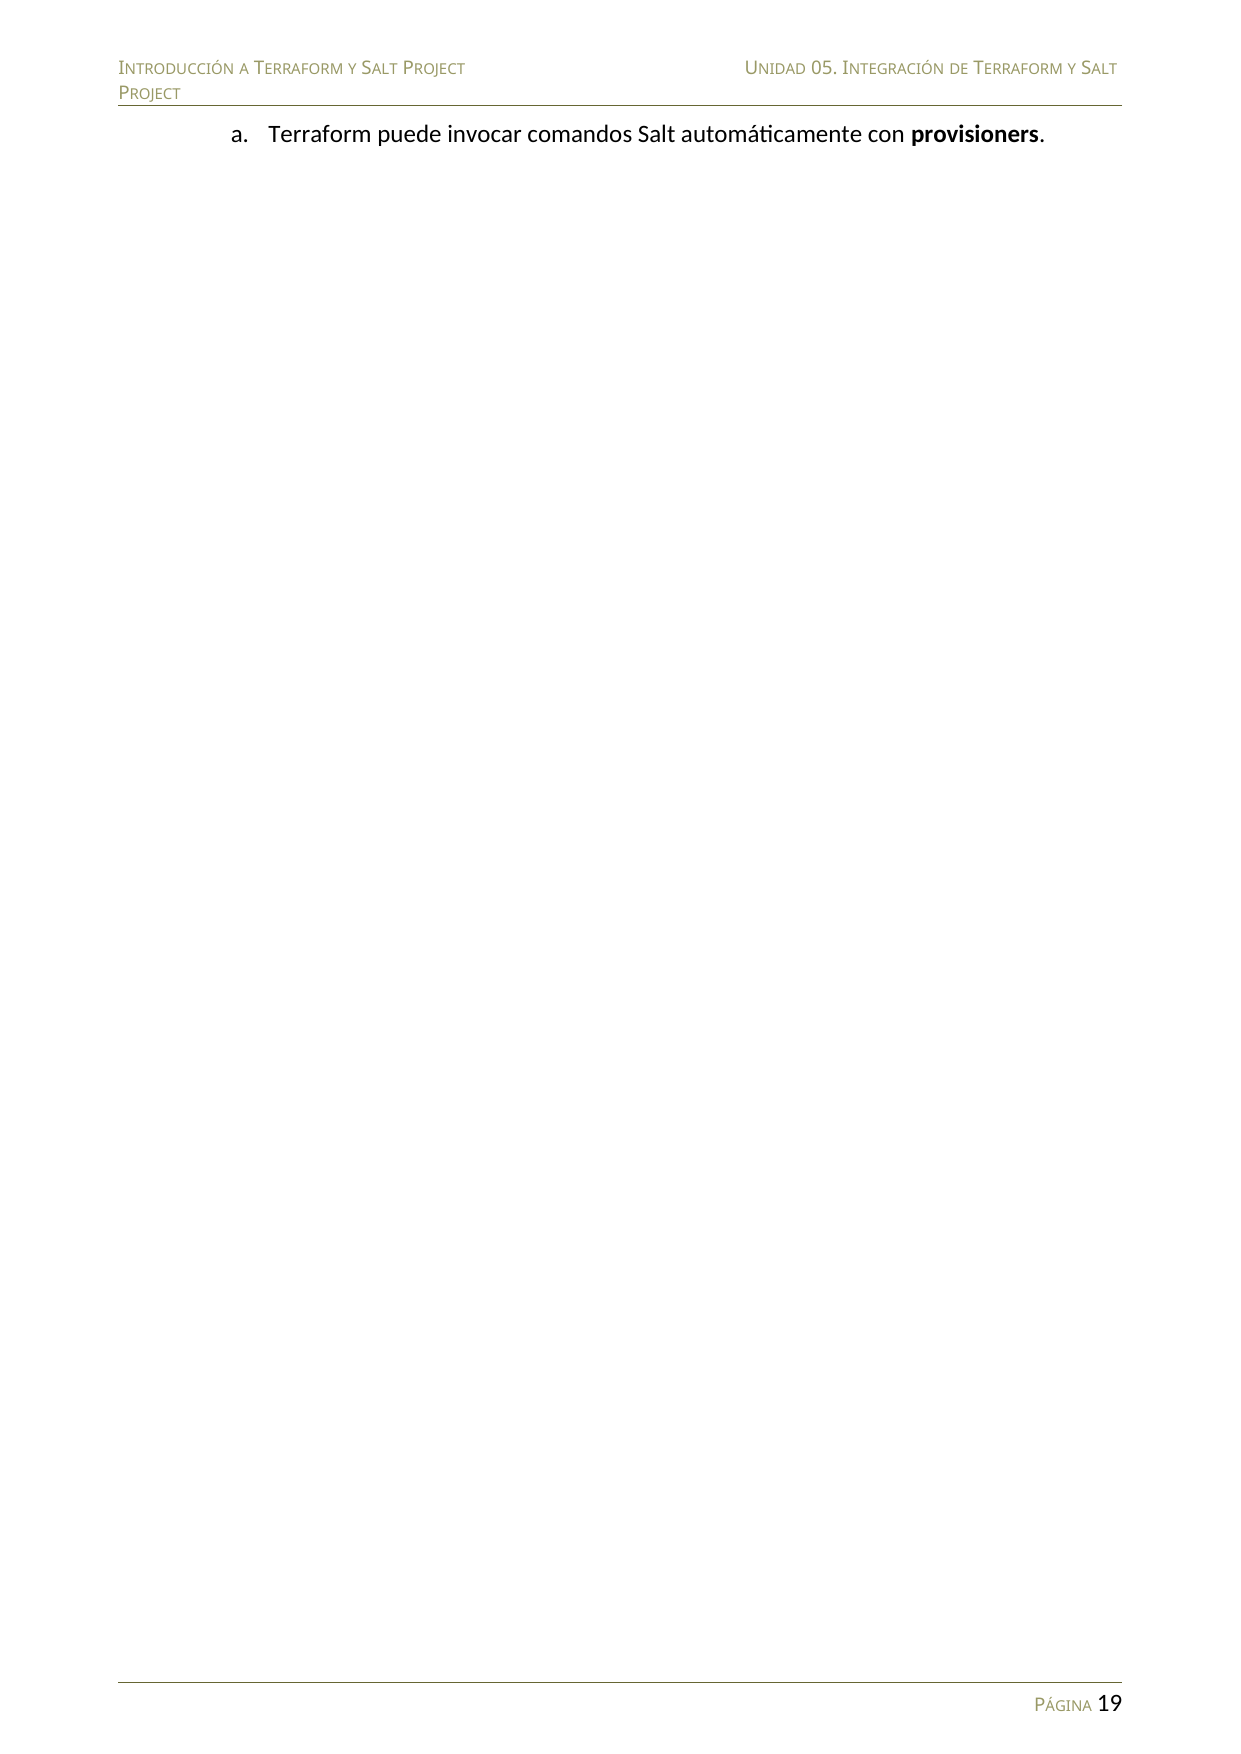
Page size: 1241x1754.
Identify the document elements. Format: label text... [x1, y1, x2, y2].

list Terraform puede invocar comandos Salt automáticamente con provisioners. [231, 118, 1122, 148]
